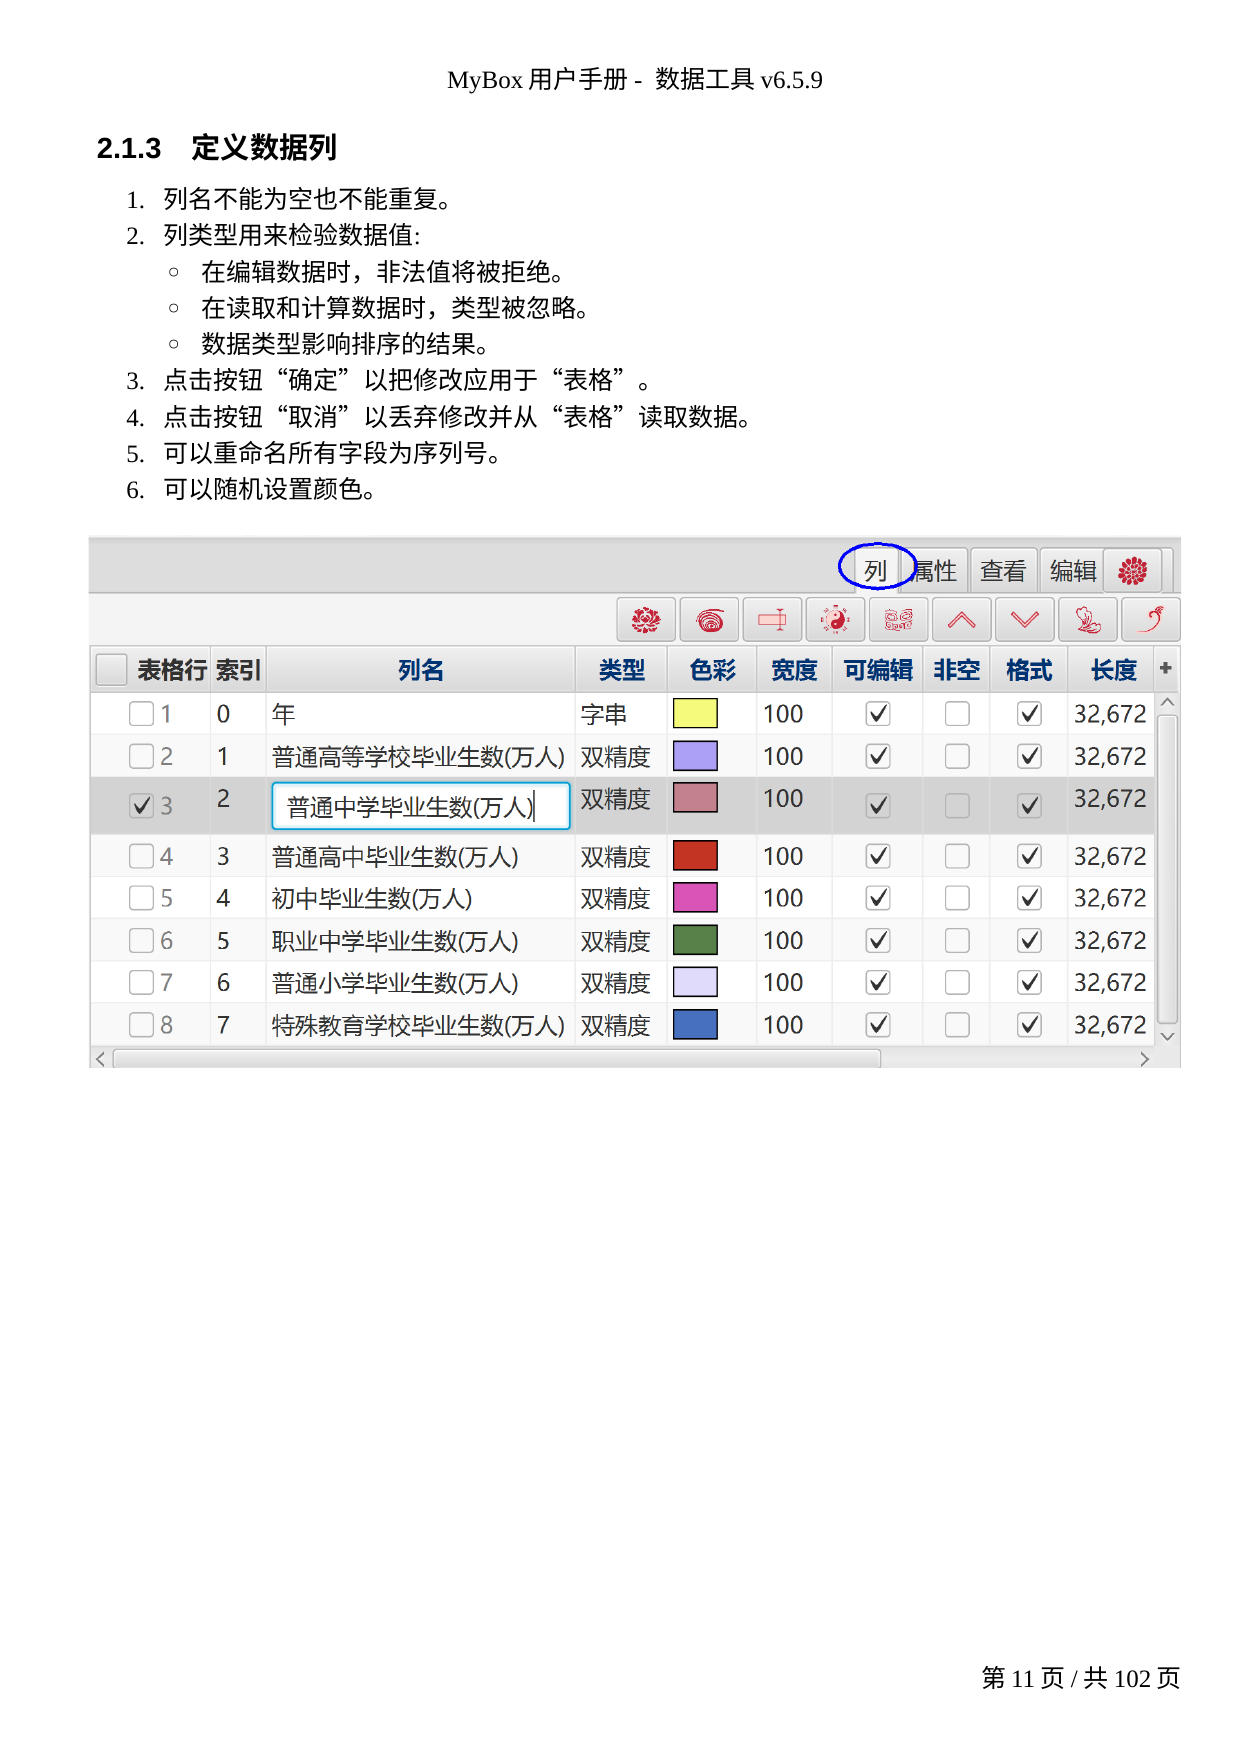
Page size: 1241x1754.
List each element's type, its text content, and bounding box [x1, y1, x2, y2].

subtitle 定义数据列 [88, 125, 1181, 167]
list 在编辑数据时，非法值将被拒绝。 [163, 252, 1181, 288]
list 列名不能为空也不能重复。 [126, 179, 1181, 216]
list 点击按钮“取消”以丢弃修改并从“表格”读取数据。 [126, 397, 1181, 433]
picture [88, 534, 1182, 1068]
list 可以重命名所有字段为序列号。 [126, 433, 1181, 469]
list 数据类型影响排序的结果。 [163, 324, 1181, 361]
list 点击按钮“确定”以把修改应用于“表格”。 [126, 361, 1181, 397]
list 在读取和计算数据时，类型被忽略。 [163, 288, 1181, 324]
list 列类型用来检验数据值: [126, 216, 1181, 252]
list 可以随机设置颜色。 [126, 469, 1181, 506]
